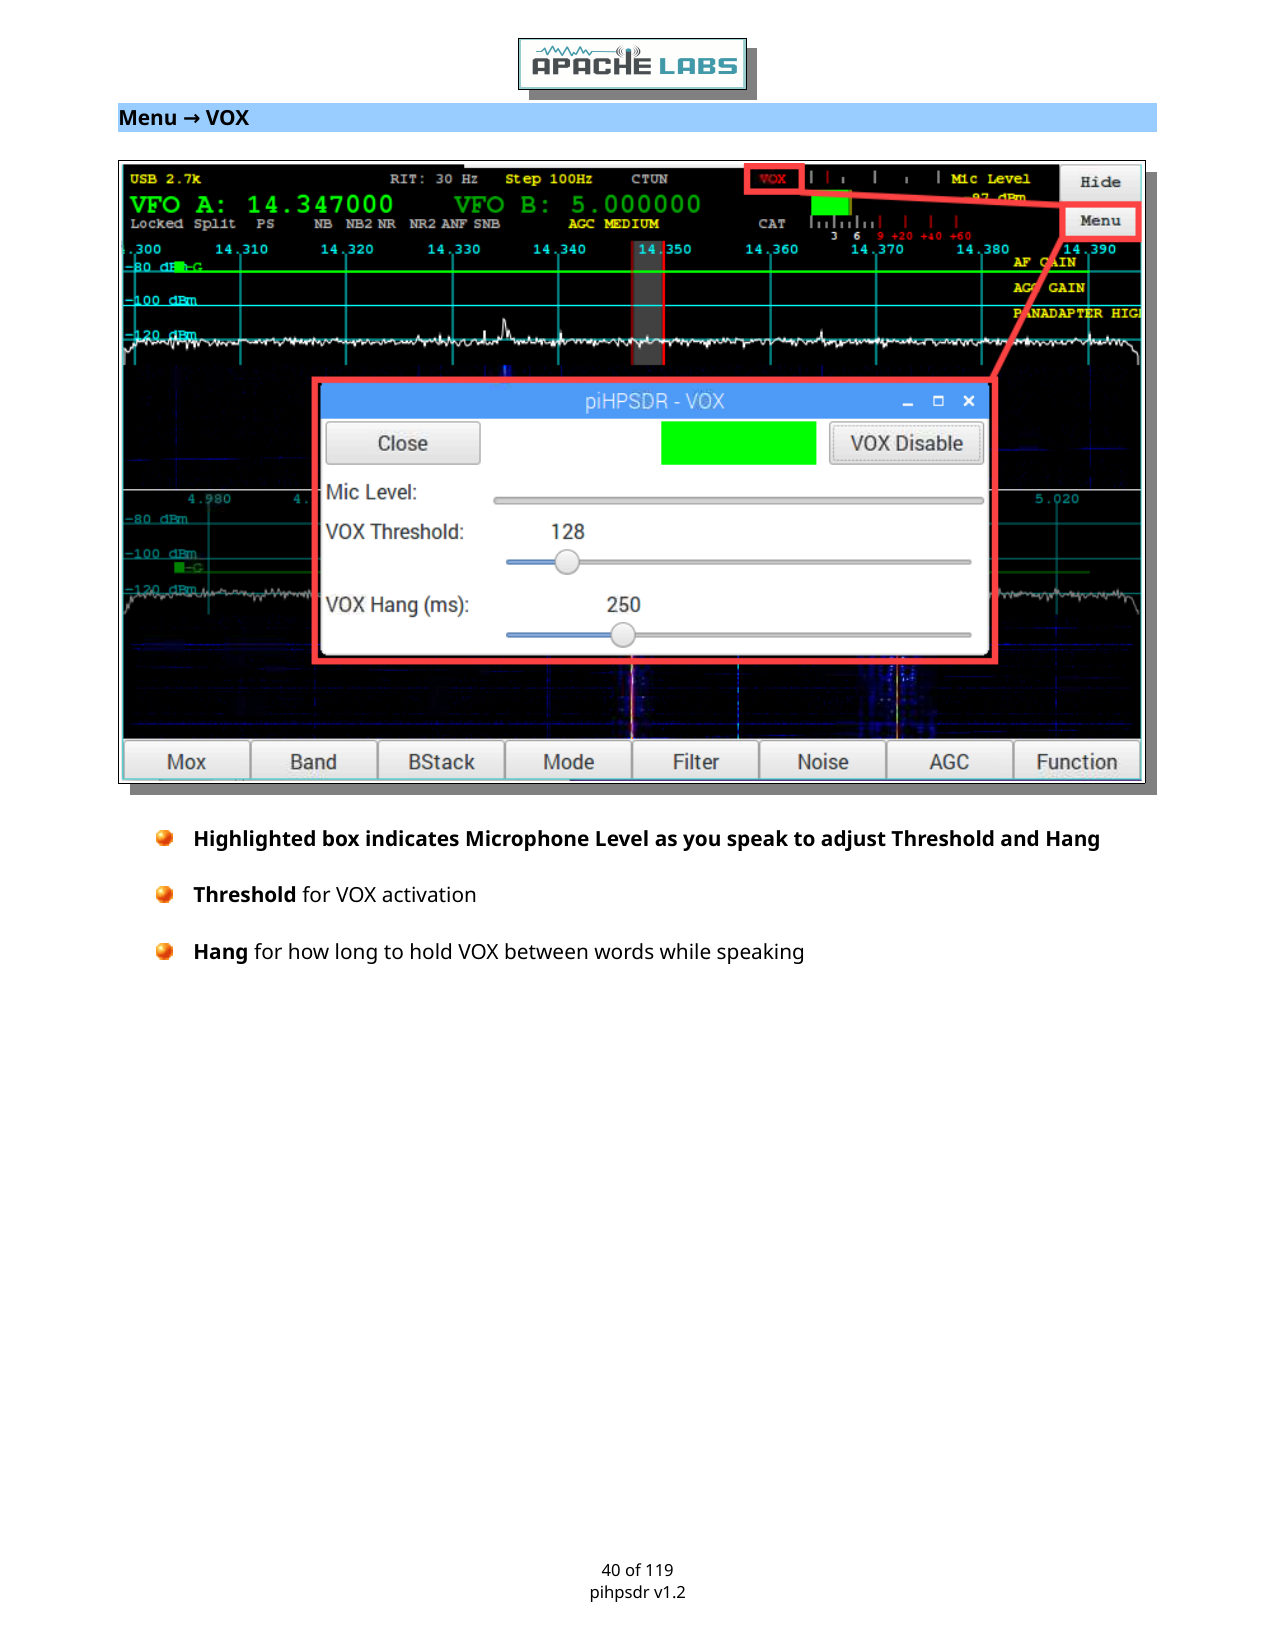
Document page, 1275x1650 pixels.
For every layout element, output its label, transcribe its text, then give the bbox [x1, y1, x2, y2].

picture [156, 943, 173, 960]
list Threshold for VOX activation [156, 881, 1157, 909]
picture [156, 886, 173, 903]
picture [121, 163, 1142, 781]
subtitle Menu → VOX [118, 103, 1157, 132]
picture [521, 40, 744, 87]
list Hang for how long to hold VOX between words while speaking [156, 937, 1157, 966]
picture [156, 830, 173, 846]
list Highlighted box indicates Microphone Level as you speak to adjust Threshold and Hang [156, 824, 1157, 852]
